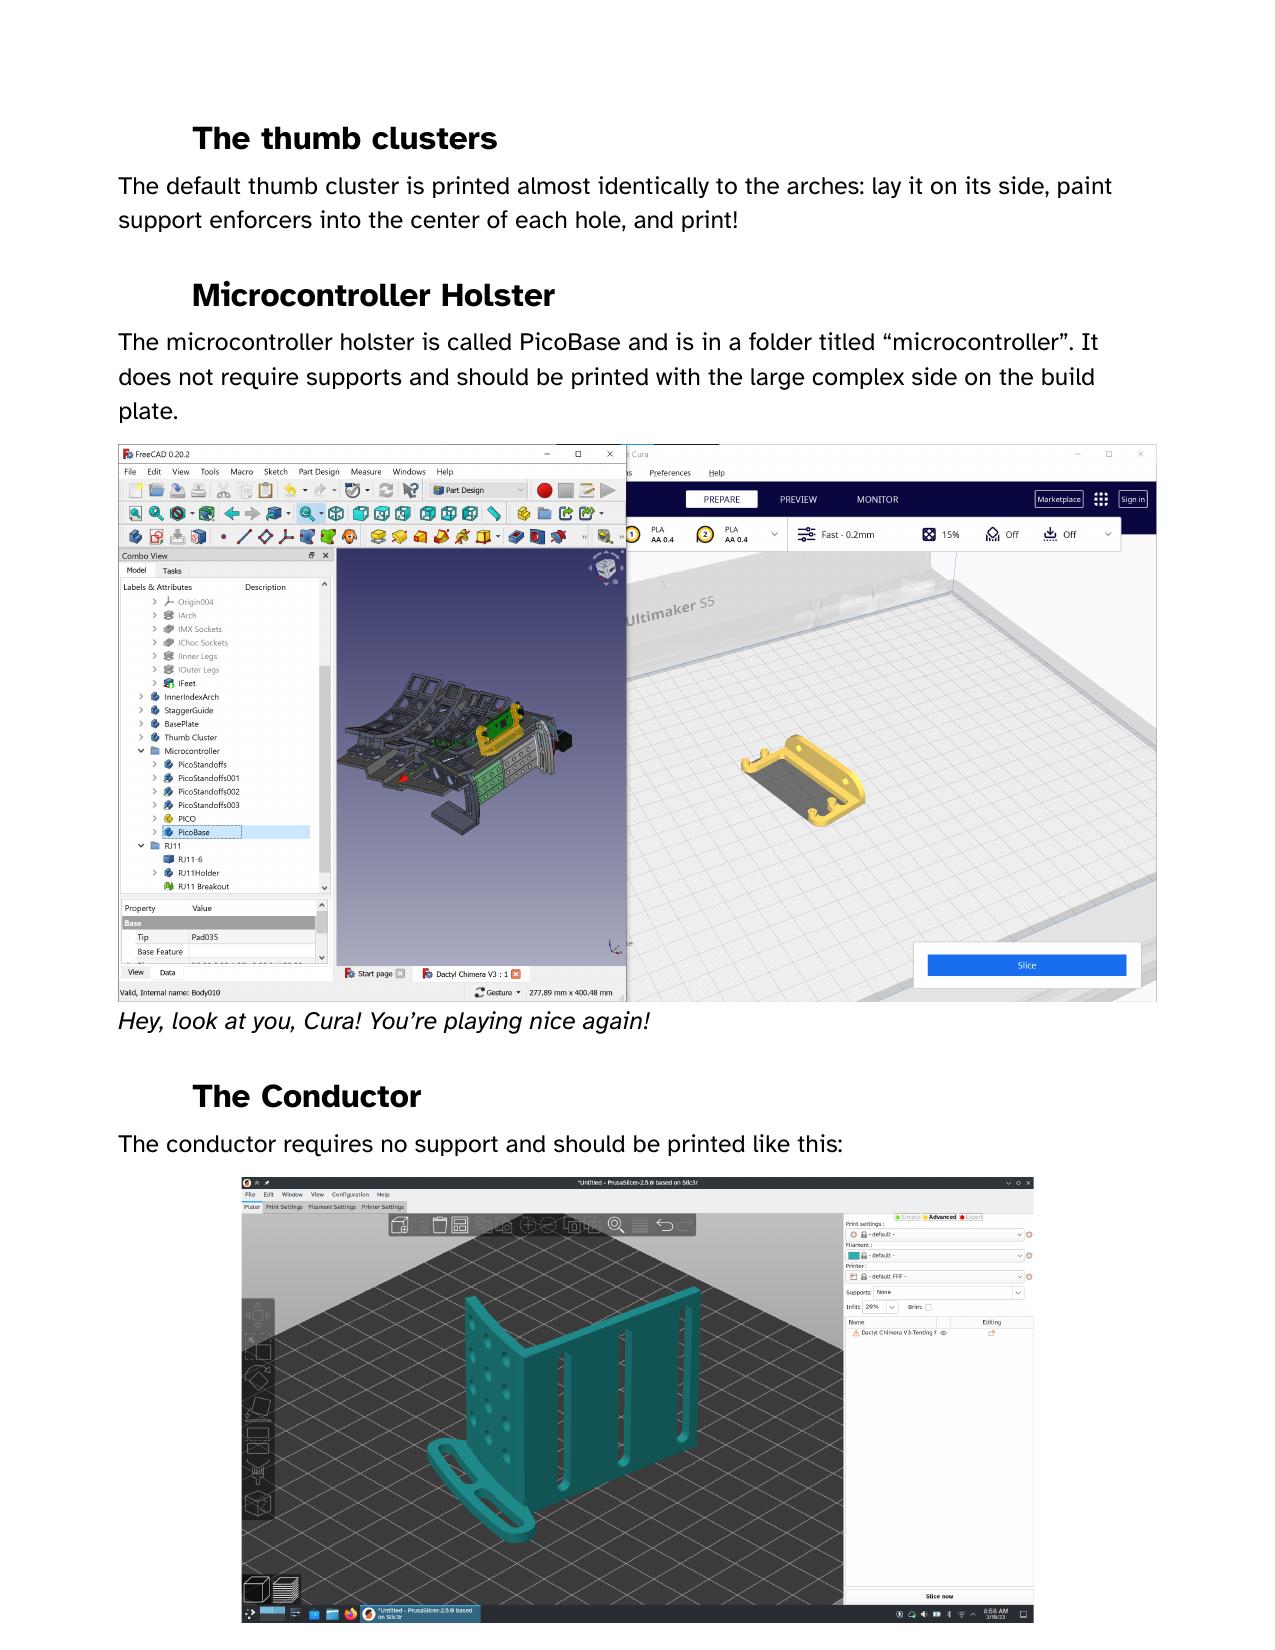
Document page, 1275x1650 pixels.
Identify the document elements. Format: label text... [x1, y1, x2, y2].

subtitle The Conductor [118, 1076, 1157, 1116]
picture [241, 1177, 1034, 1623]
text The microcontroller holster is called PicoBase and is in a folder titled “microcontroller”. It does not require supports and should be printed with the large complex side on the build plate. [118, 327, 1157, 426]
subtitle Microcontroller Holster [118, 275, 1157, 314]
text The default thumb cluster is printed almost identically to the arches: lay it on its side, paint support enforcers into the center of each hole, and print! [118, 171, 1157, 235]
picture [118, 444, 1157, 1002]
text The conductor requires no support and should be printed like this: [118, 1128, 1157, 1158]
text Hey, look at you, Cura! You’re playing nice again! [118, 1002, 1157, 1036]
subtitle The thumb clusters [118, 118, 1157, 158]
